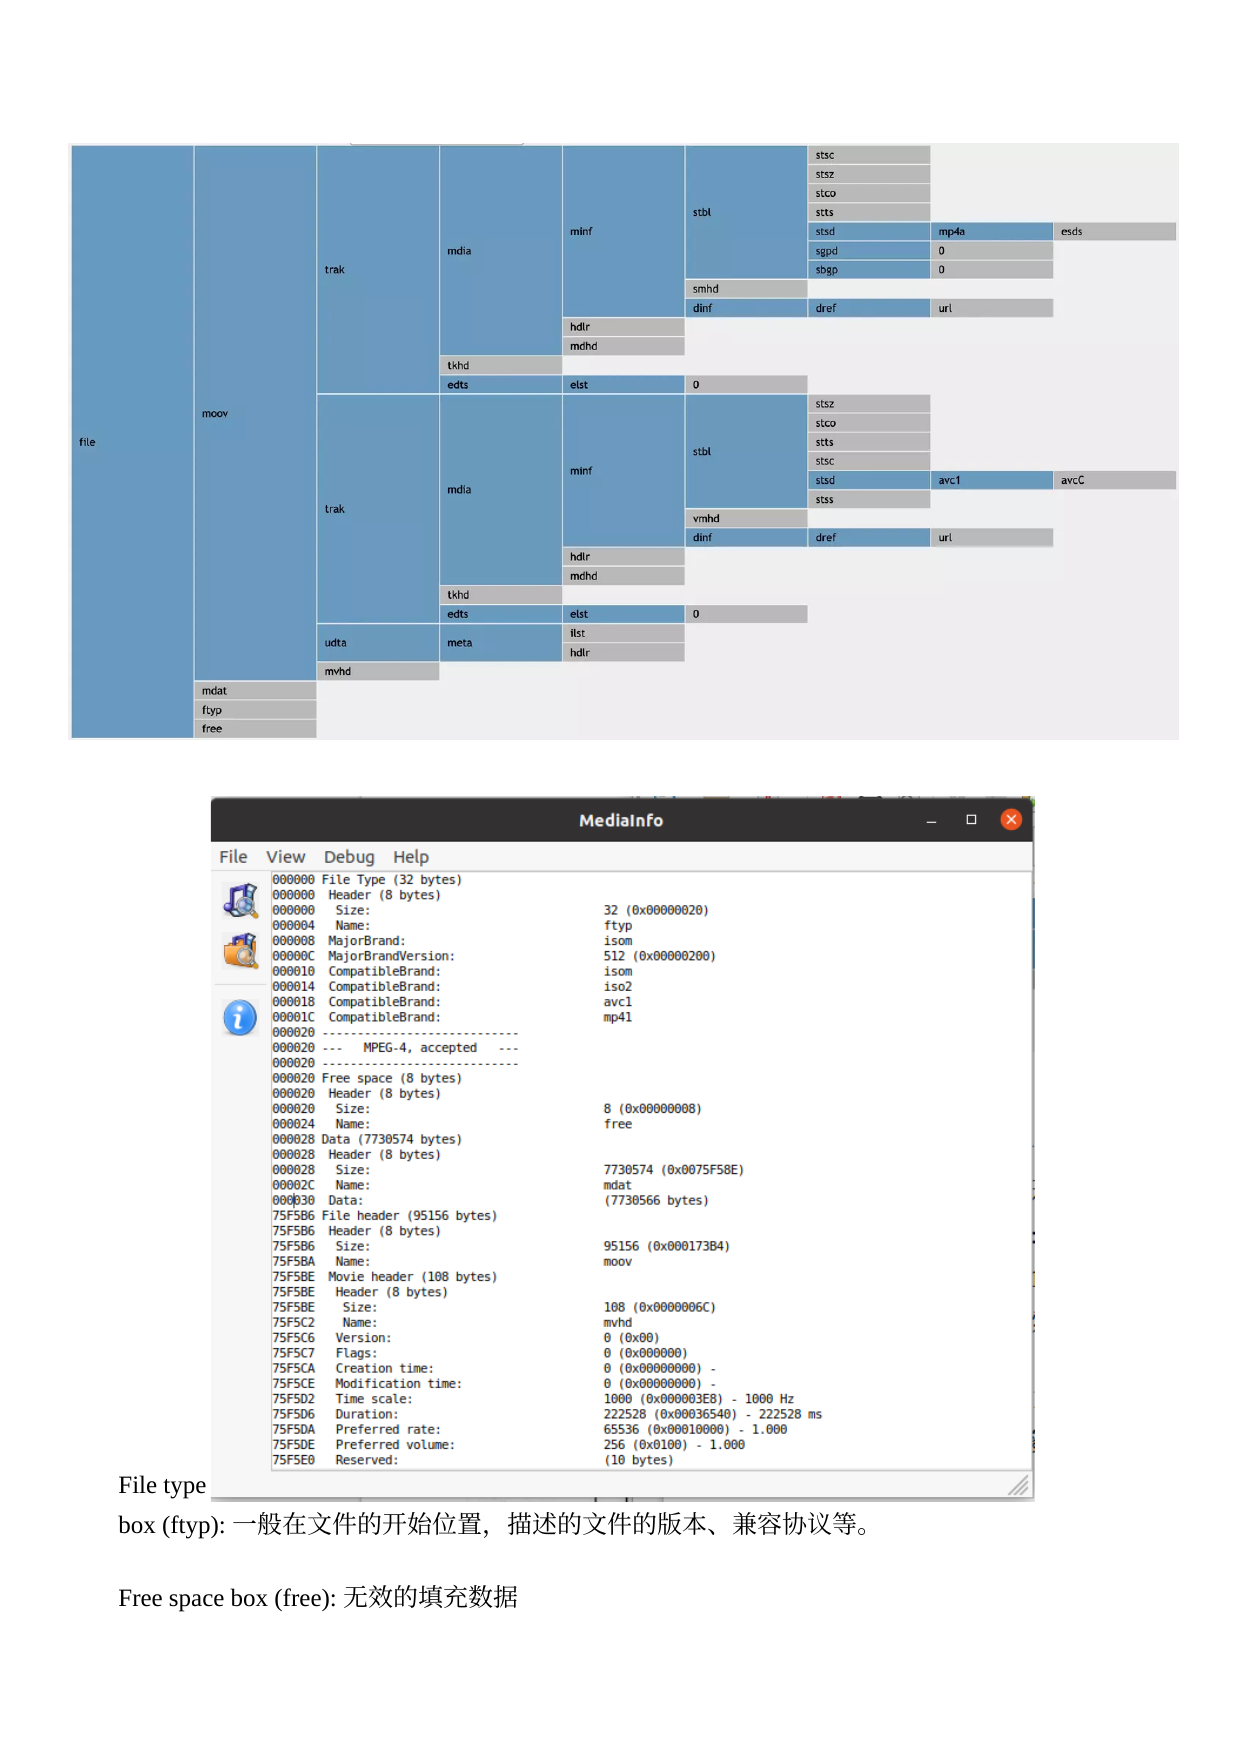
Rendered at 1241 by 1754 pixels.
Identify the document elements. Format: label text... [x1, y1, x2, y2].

picture [210, 796, 1035, 1502]
picture [68, 143, 1179, 740]
text File type box (ftyp): ⼀般在⽂件的开始位置，描述的⽂件的版本、兼容协议等。 [118, 1471, 1122, 1574]
text Free space box (free): 无效的填充数据 [118, 1578, 1122, 1614]
